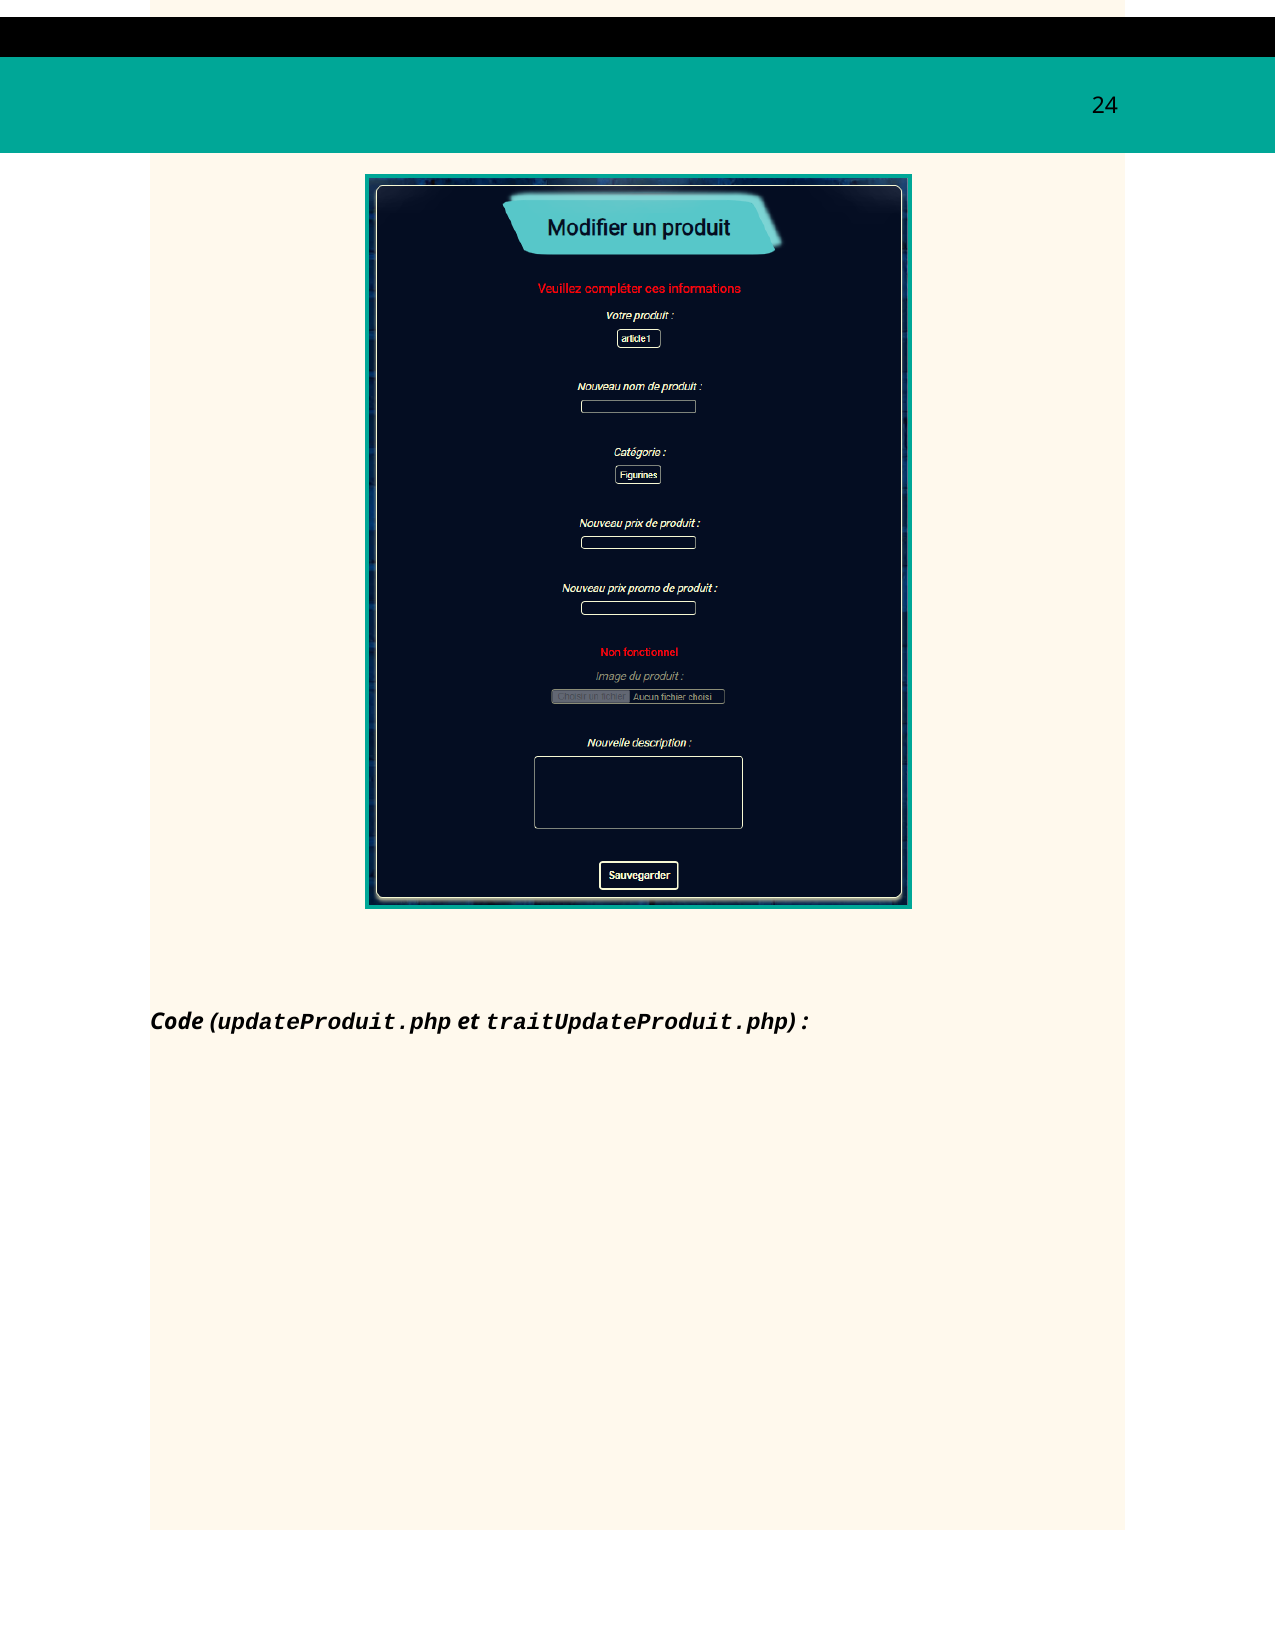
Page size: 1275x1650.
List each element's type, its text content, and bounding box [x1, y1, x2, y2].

picture [369, 178, 908, 905]
text Code (updateProduit.php et traitUpdateProduit.php) : [150, 1005, 1127, 1036]
